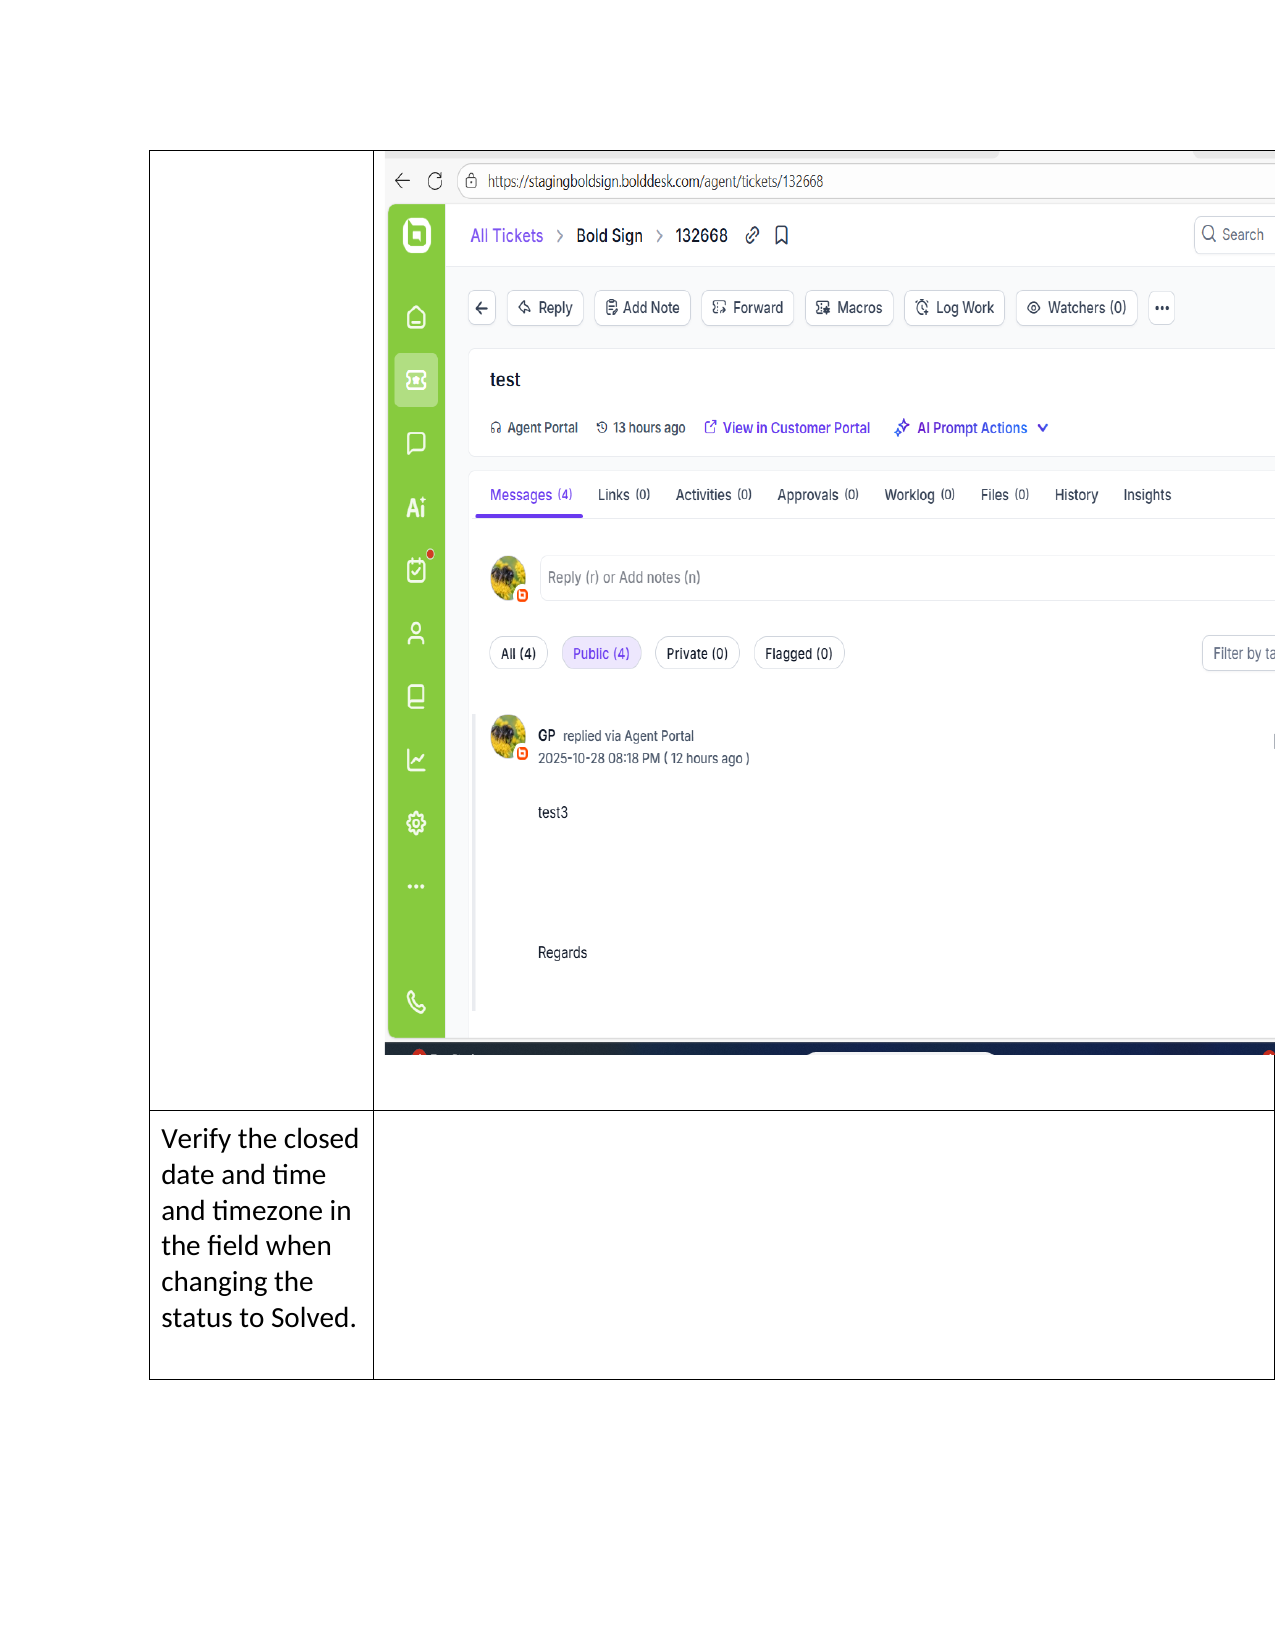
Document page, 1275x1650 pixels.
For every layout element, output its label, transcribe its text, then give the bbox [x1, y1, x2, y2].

table_cell [374, 1111, 1274, 1379]
table_cell [374, 151, 1274, 1110]
table_cell [150, 151, 373, 1110]
table_cell Verify the closed date and time and timezone in the field when changing the status to Solved. [150, 1111, 373, 1379]
